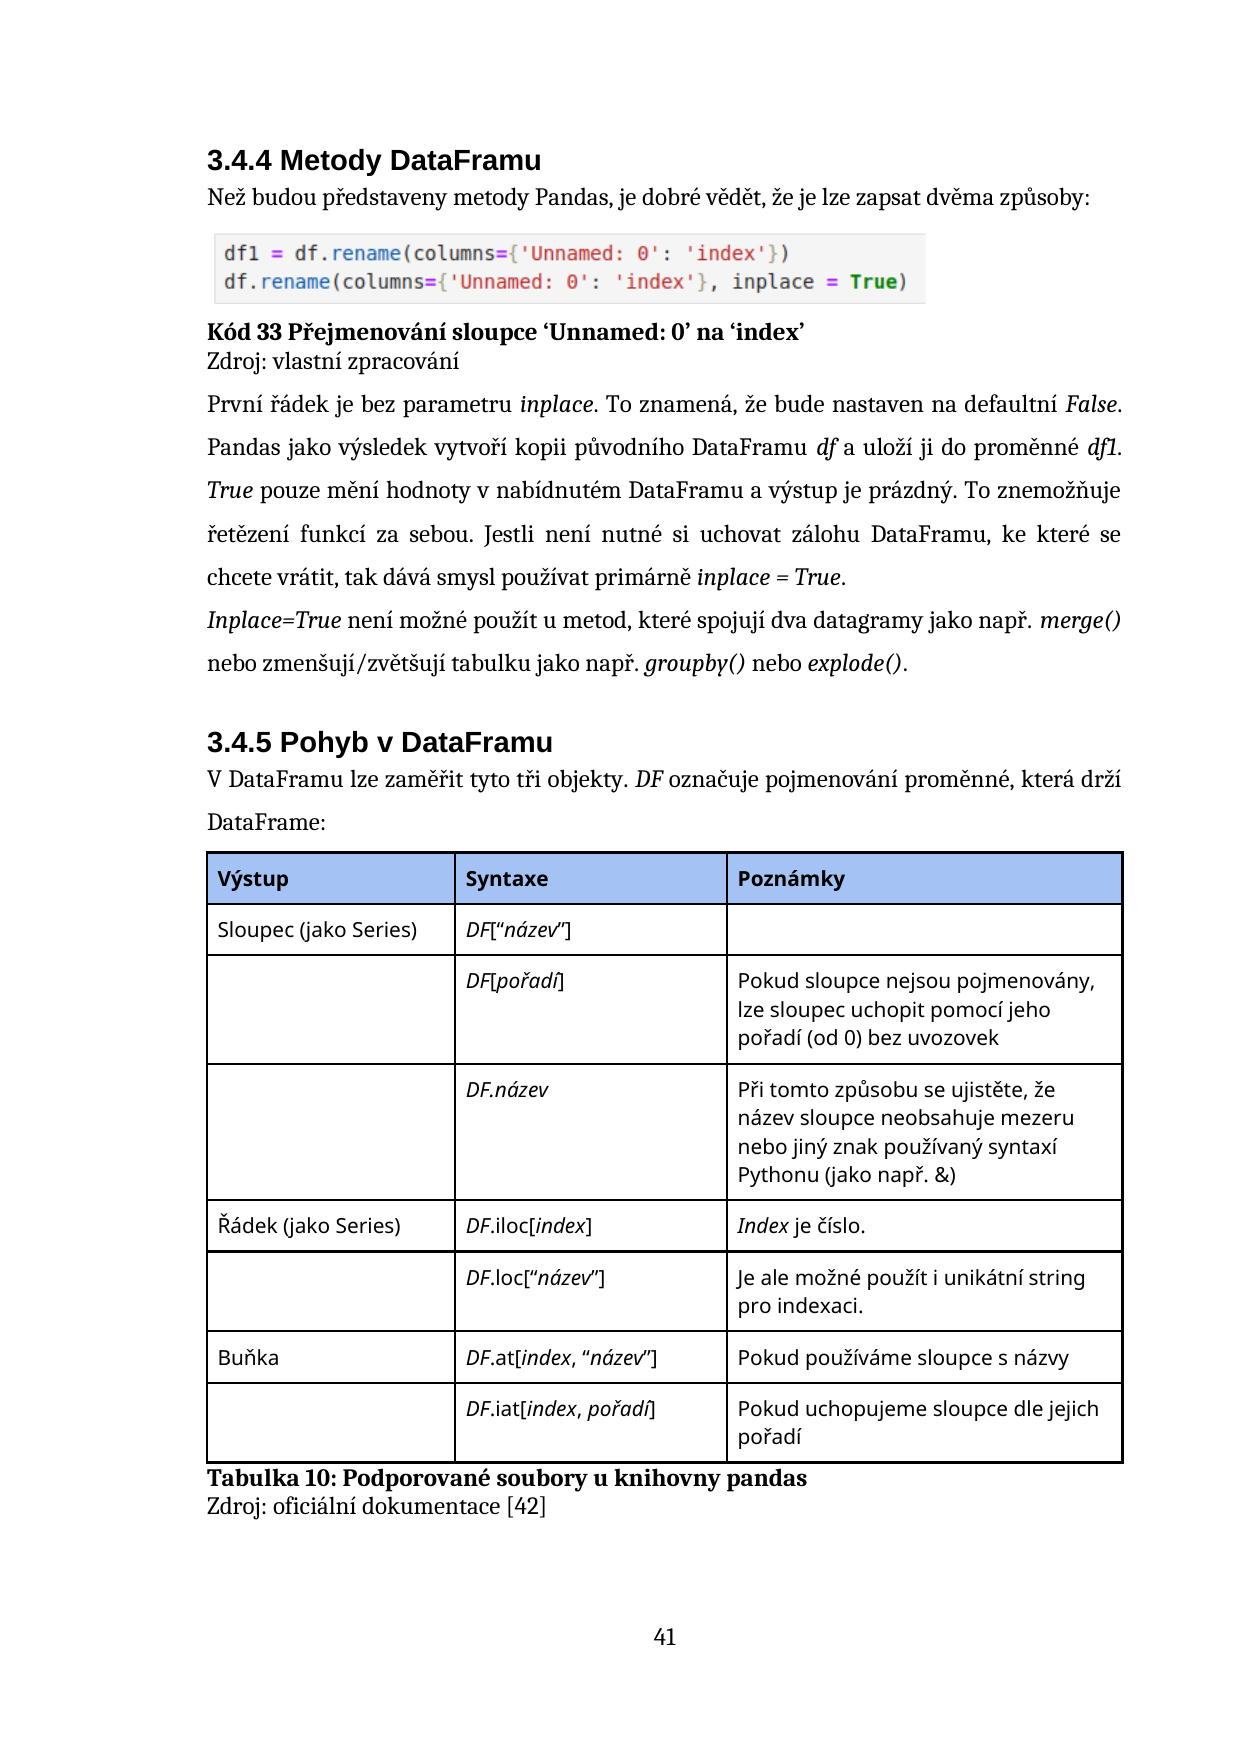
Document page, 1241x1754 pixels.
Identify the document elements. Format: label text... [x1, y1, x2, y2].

table_cell DF.at[index, “název”] [456, 1332, 726, 1382]
table_cell DF[pořadí] [456, 956, 726, 1062]
table_cell DF.název [456, 1065, 726, 1199]
text Než budou představeny metody Pandas, je dobré vědět, že je lze zapsat dvěma způsoby: [207, 183, 1122, 212]
subtitle 3.4.5 Pohyb v DataFramu [207, 725, 1122, 759]
subtitle 3.4.4 Metody DataFramu [207, 143, 1122, 177]
text První řádek je bez parametru inplace. To znamená, že bude nastaven na defaultní False. Pandas jako výsledek vytvoří kopii původního DataFramu df a uloží ji do proměnné df1. True pouze mění hodnoty v nabídnutém DataFramu a výstup je prázdný. To znemožňuje řetězení funkcí za sebou. Jestli není nutné si uchovat zálohu DataFramu, ke které se chcete vrátit, tak dává smysl používat primárně inplace = True. [207, 390, 1122, 591]
table_cell Pokud uchopujeme sloupce dle jejich pořadí [728, 1384, 1121, 1461]
table_cell [208, 1384, 454, 1461]
table_cell [208, 956, 454, 1062]
table_cell DF.iat[index, pořadí] [456, 1384, 726, 1461]
picture [206, 226, 926, 304]
title Kód 33 Přejmenování sloupce ‘Unnamed: 0’ na ‘index’ [207, 318, 1122, 347]
table_cell Sloupec (jako Series) [208, 905, 454, 954]
table_cell Je ale možné použít i unikátní string pro indexaci. [728, 1253, 1121, 1330]
table_cell DF[“název”] [456, 905, 726, 954]
text Zdroj: oficiální dokumentace [42] [207, 1492, 1122, 1521]
table_cell DF.iloc[index] [456, 1201, 726, 1250]
table_cell Pokud používáme sloupce s názvy [728, 1332, 1121, 1382]
table_cell DF.loc[“název”] [456, 1253, 726, 1330]
table_cell Pokud sloupce nejsou pojmenovány, lze sloupec uchopit pomocí jeho pořadí (od 0) bez uvozovek [728, 956, 1121, 1062]
table_cell [208, 1253, 454, 1330]
table_cell [208, 1065, 454, 1199]
table_cell Při tomto způsobu se ujistěte, že název sloupce neobsahuje mezeru nebo jiný znak používaný syntaxí Pythonu (jako např. &) [728, 1065, 1121, 1199]
table_cell Index je číslo. [728, 1201, 1121, 1250]
table_cell Buňka [208, 1332, 454, 1382]
text Zdroj: vlastní zpracování [207, 347, 1122, 376]
table_header Syntaxe [456, 854, 726, 903]
text V DataFramu lze zaměřit tyto tři objekty. DF označuje pojmenování proměnné, která drží DataFrame: [207, 765, 1122, 837]
text Inplace=True není možné použít u metod, které spojují dva datagramy jako např. merge() nebo zmenšují/zvětšují tabulku jako např. groupby() nebo explode(). [207, 606, 1122, 678]
table_header Poznámky [728, 854, 1121, 903]
table_cell [728, 905, 1121, 954]
table_header Výstup [208, 854, 454, 903]
table_cell Řádek (jako Series) [208, 1201, 454, 1250]
subtitle Tabulka 10: Podporované soubory u knihovny pandas [207, 1464, 1122, 1492]
